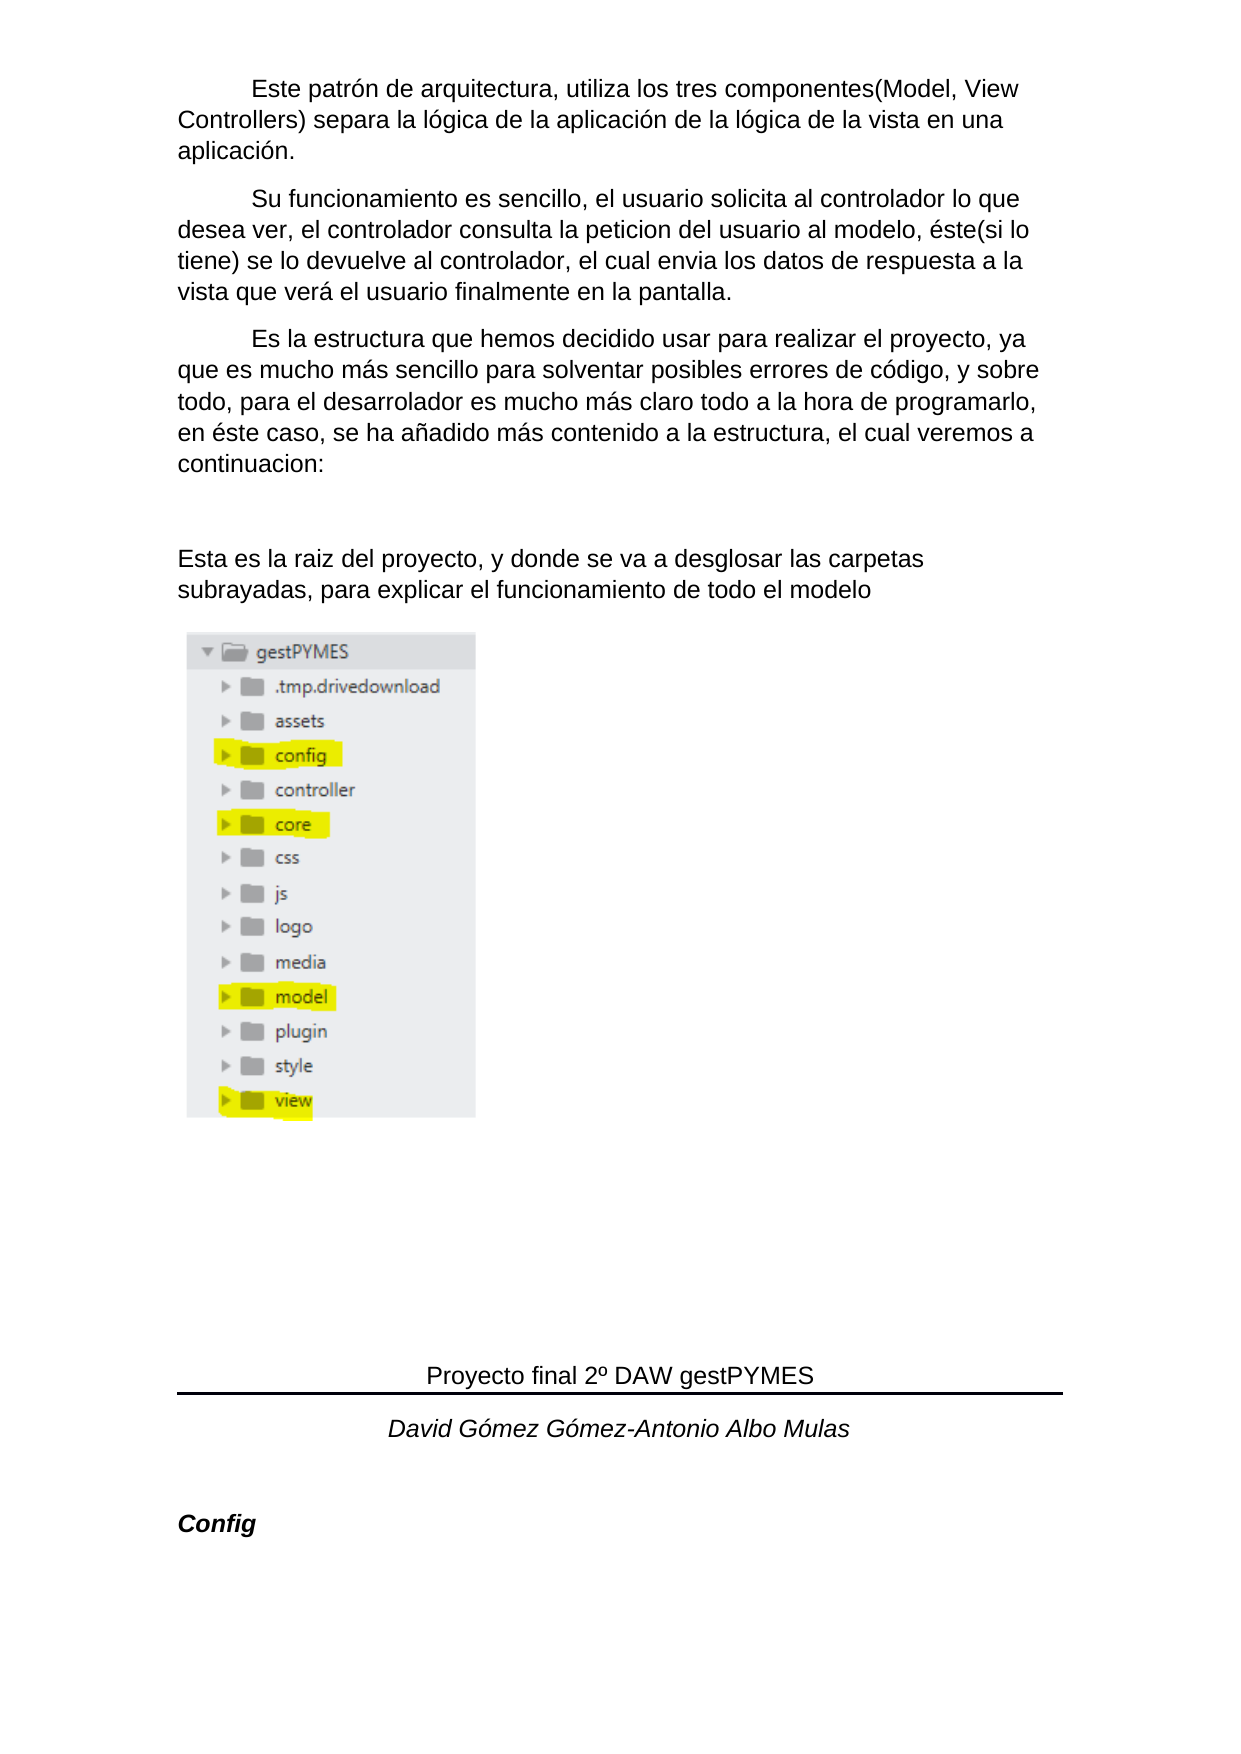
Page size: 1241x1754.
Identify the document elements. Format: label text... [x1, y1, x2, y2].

text Es la estructura que hemos decidido usar para realizar el proyecto, ya que es mucho más sencillo para solventar posibles errores de código, y sobre todo, para el desarrolador es mucho más claro todo a la hora de programarlo, en éste caso, se ha añadido más contenido a la estructura, el cual veremos a continuacion: [177, 324, 1063, 477]
picture [186, 632, 476, 1121]
text Su funcionamiento es sencillo, el usuario solicita al controlador lo que desea ver, el controlador consulta la peticion del usuario al modelo, éste(si lo tiene) se lo devuelve al controlador, el cual envia los datos de respuesta a la vista que verá el usuario finalmente en la pantalla. [177, 183, 1063, 305]
text Esta es la raiz del proyecto, y donde se va a desglosar las carpetas subrayadas, para explicar el funcionamiento de todo el modelo [177, 544, 1063, 604]
text David Gómez Gómez-Antonio Albo Mulas [177, 1414, 1063, 1443]
text Config [177, 1509, 1063, 1538]
text Proyecto final 2º DAW gestPYMES [177, 1361, 1063, 1392]
text Este patrón de arquitectura, utiliza los tres componentes(Model, View Controllers) separa la lógica de la aplicación de la lógica de la vista en una aplicación. [177, 74, 1063, 164]
